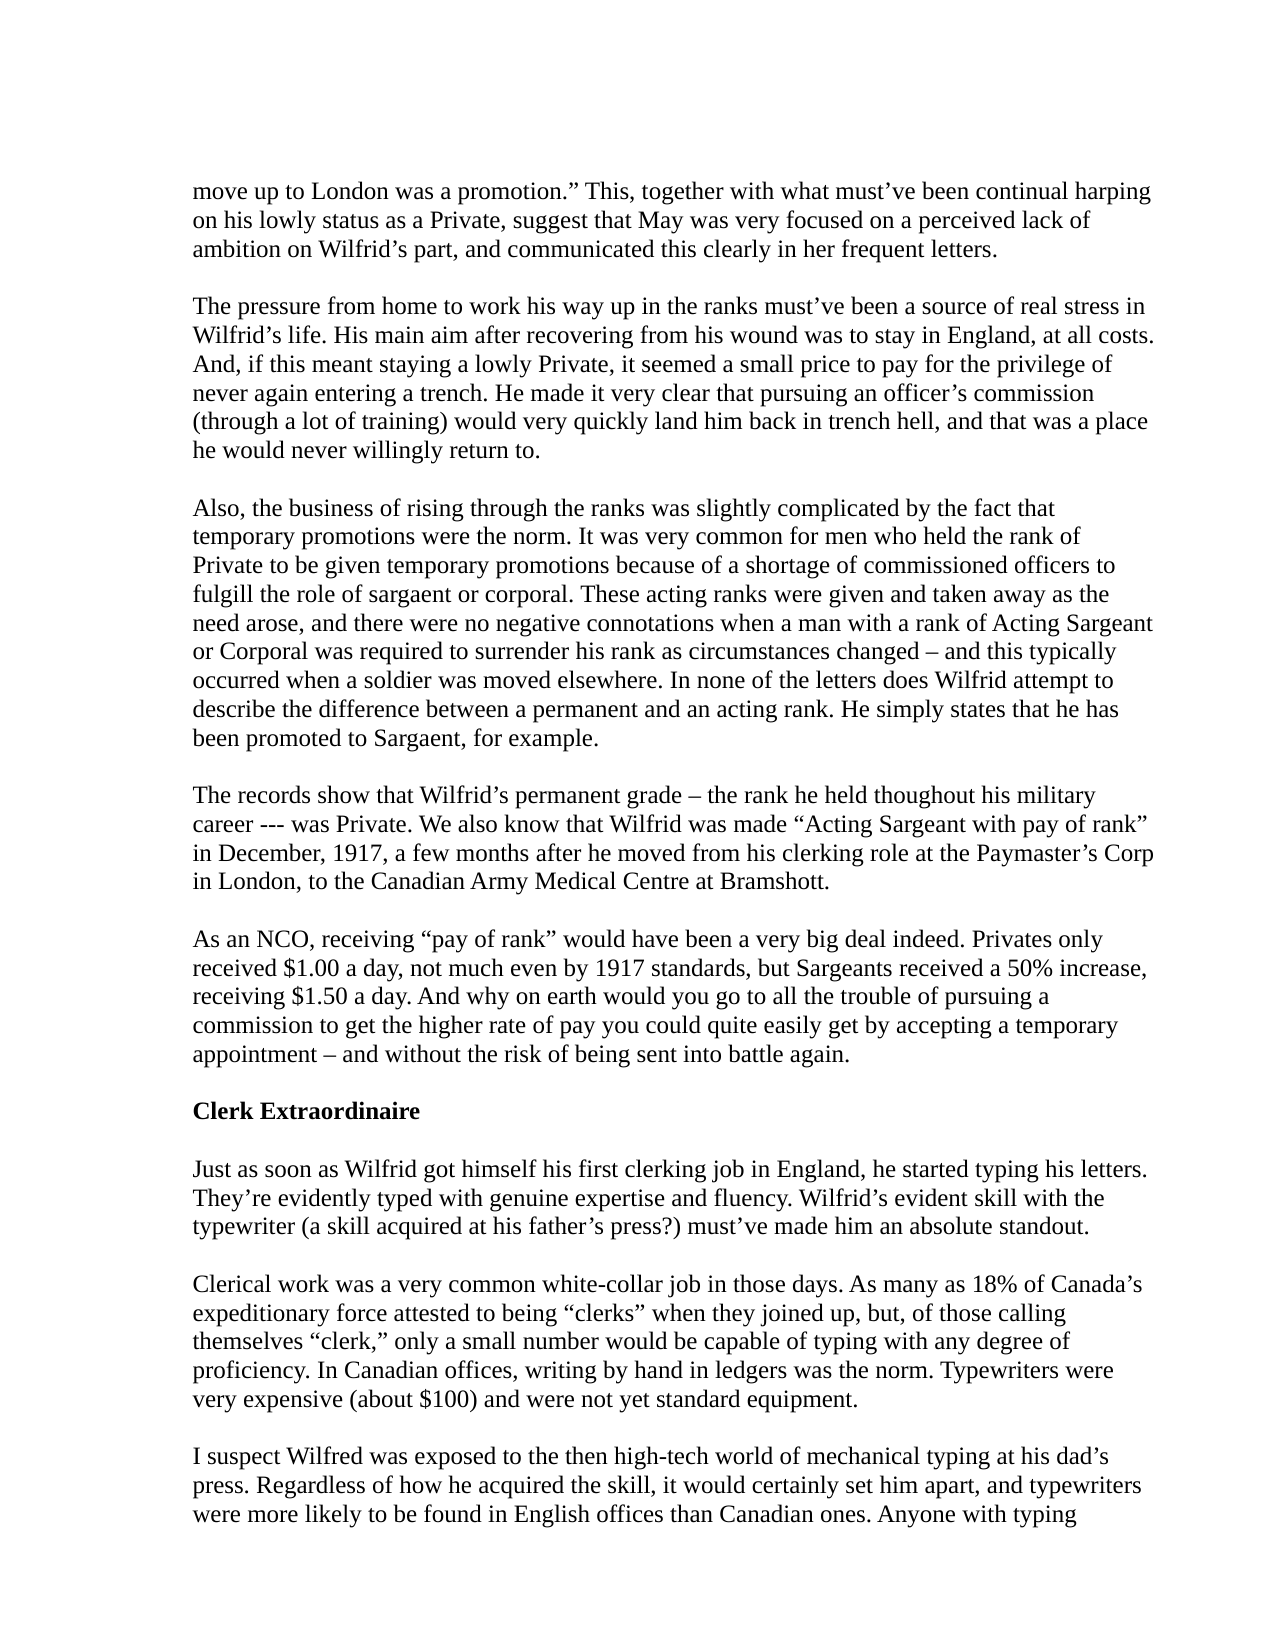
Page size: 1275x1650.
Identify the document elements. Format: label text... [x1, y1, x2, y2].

text As an NCO, receiving “pay of rank” would have been a very big deal indeed. Privates only received $1.00 a day, not much even by 1917 standards, but Sargeants received a 50% increase, receiving $1.50 a day. And why on earth would you go to all the trouble of pursuing a commission to get the higher rate of pay you could quite easily get by accepting a temporary appointment – and without the risk of being sent into battle again. [192, 924, 1158, 1068]
text Also, the business of rising through the ranks was slightly complicated by the fact that temporary promotions were the norm. It was very common for men who held the rank of Private to be given temporary promotions because of a shortage of commissioned officers to fulgill the role of sargaent or corporal. These acting ranks were given and taken away as the need arose, and there were no negative connotations when a man with a rank of Acting Sargeant or Corporal was required to surrender his rank as circumstances changed – and this typically occurred when a soldier was moved elsewhere. In none of the letters does Wilfrid attempt to describe the difference between a permanent and an acting rank. He simply states that he has been promoted to Sargaent, for example. [192, 493, 1158, 751]
text move up to London was a promotion.” This, together with what must’ve been continual harping on his lowly status as a Private, suggest that May was very focused on a perceived lack of ambition on Wilfrid’s part, and communicated this clearly in her frequent letters. [192, 176, 1158, 263]
text The pressure from home to work his way up in the ranks must’ve been a source of real stress in Wilfrid’s life. His main aim after recovering from his wound was to stay in England, at all costs. And, if this meant staying a lowly Private, it seemed a small price to pay for the privilege of never again entering a trench. He made it very clear that pursuing an officer’s commission (through a lot of training) would very quickly land him back in trench hell, and that was a place he would never willingly return to. [192, 291, 1158, 464]
text I suspect Wilfred was exposed to the then high-tech world of mechanical typing at his dad’s press. Regardless of how he acquired the skill, it would certainly set him apart, and typewriters were more likely to be found in English offices than Canadian ones. Anyone with typing [192, 1441, 1158, 1528]
text Clerical work was a very common white-collar job in those days. As many as 18% of Canada’s expeditionary force attested to being “clerks” when they joined up, but, of those calling themselves “clerk,” only a small number would be capable of typing with any degree of proficiency. In Canadian offices, writing by hand in ledgers was the norm. Typewriters were very expensive (about $100) and were not yet standard equipment. [192, 1269, 1158, 1413]
text Clerk Extraordinaire [192, 1096, 1158, 1125]
text The records show that Wilfrid’s permanent grade – the rank he held thoughout his military career --- was Private. We also know that Wilfrid was made “Acting Sargeant with pay of rank” in December, 1917, a few months after he moved from his clerking role at the Paymaster’s Corp in London, to the Canadian Army Medical Centre at Bramshott. [192, 780, 1158, 895]
text Just as soon as Wilfrid got himself his first clerking job in England, he started typing his letters. They’re evidently typed with genuine expertise and fluency. Wilfrid’s evident skill with the typewriter (a skill acquired at his father’s press?) must’ve made him an absolute standout. [192, 1154, 1158, 1240]
